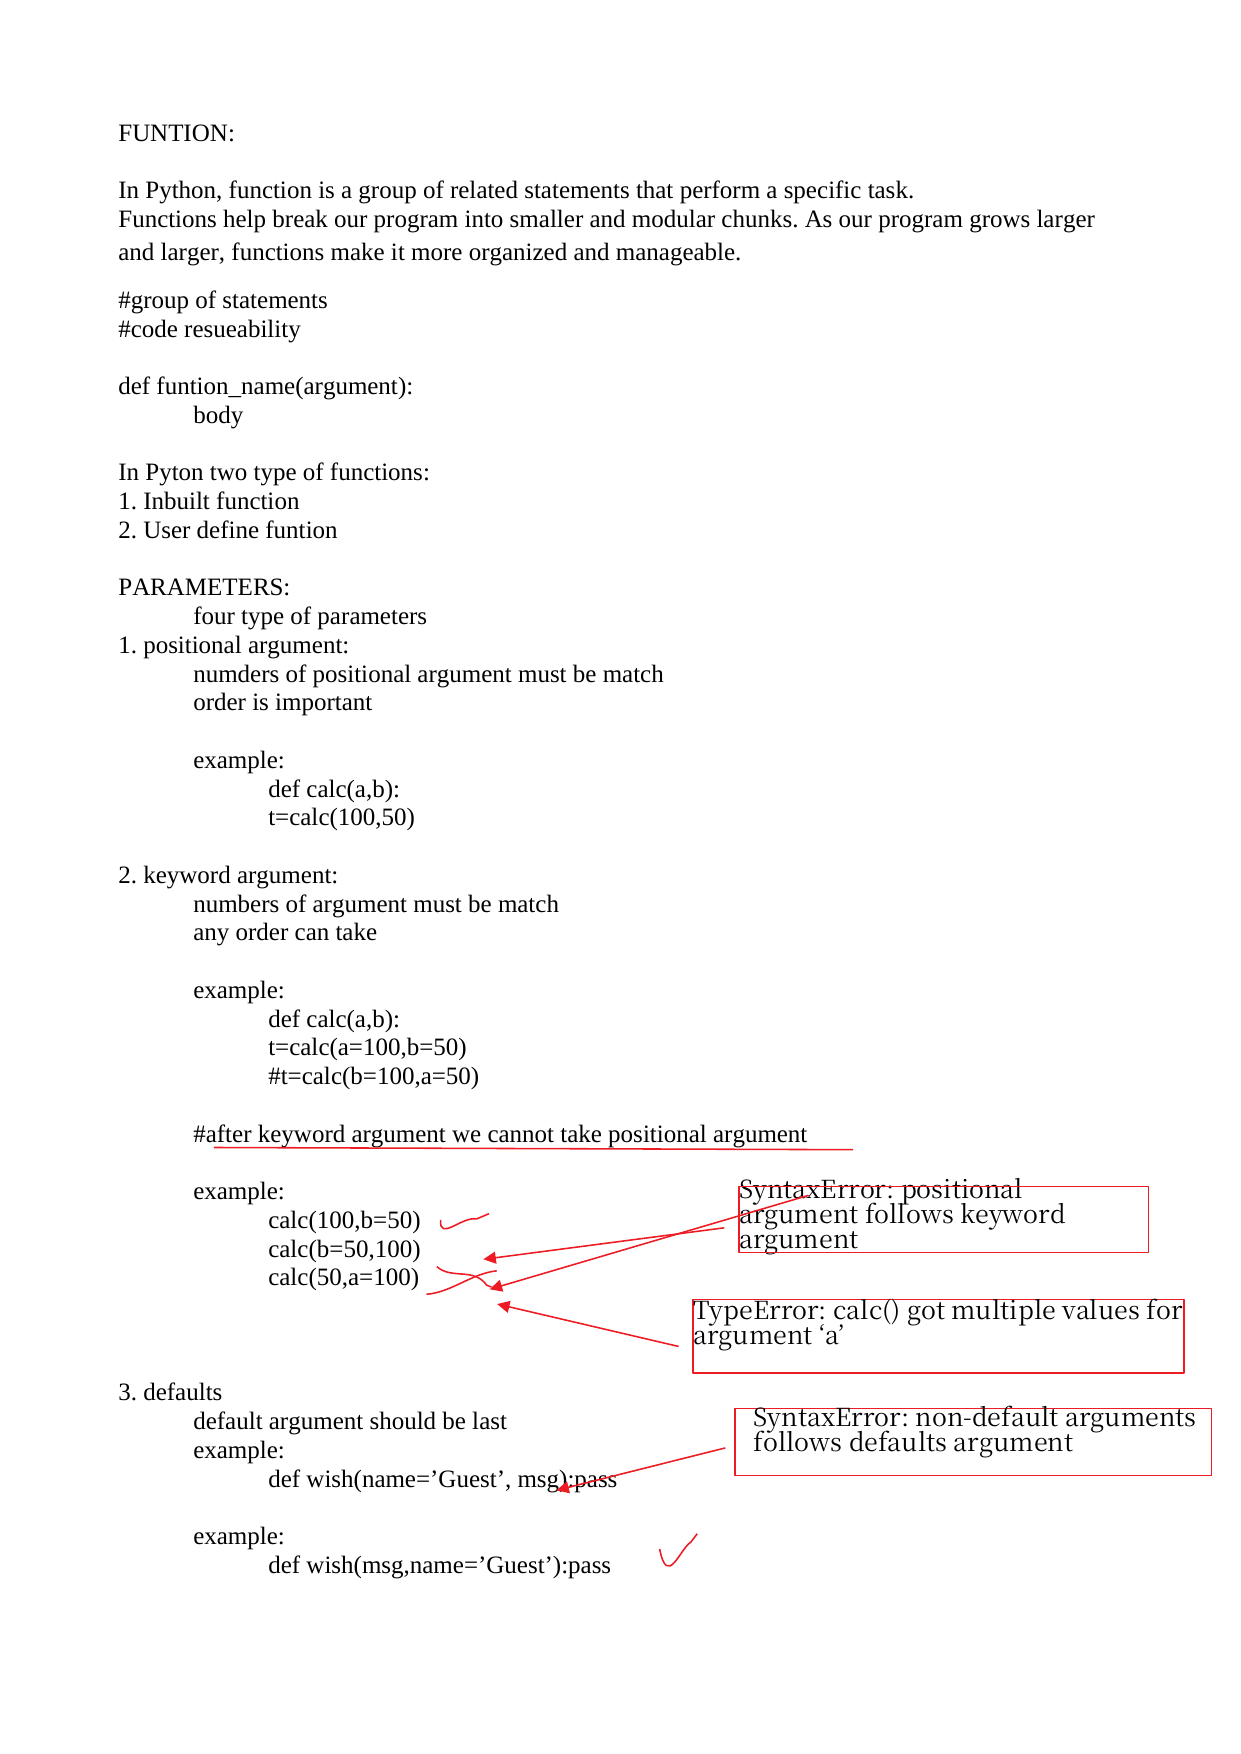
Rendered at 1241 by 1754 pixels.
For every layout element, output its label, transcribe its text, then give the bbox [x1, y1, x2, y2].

text calc(b=50,100) [118, 1234, 663, 1262]
text order is important [118, 687, 1122, 716]
text four type of parameters [118, 601, 1122, 630]
text any order can take [118, 917, 1122, 946]
text 3. defaults [118, 1377, 1122, 1406]
text 2. User define funtion [118, 515, 1122, 544]
text calc(100,b=50) [118, 1205, 738, 1234]
text default argument should be last [118, 1406, 753, 1435]
text calc(50,a=100) [118, 1262, 576, 1291]
text t=calc(a=100,b=50) [118, 1032, 1122, 1061]
text example: [118, 1176, 1122, 1205]
text SyntaxError: non-default arguments follows defaults argument [753, 1406, 1201, 1456]
text TypeError: calc() got multiple values for argument ‘a’ [693, 1299, 1184, 1349]
text PARAMETERS: [118, 572, 1122, 601]
text 1. positional argument: [118, 630, 1122, 659]
text t=calc(100,50) [118, 802, 1122, 831]
text def calc(a,b): [118, 1004, 1122, 1032]
text body [118, 400, 1122, 429]
text #code resueability [118, 314, 1122, 342]
text example: [118, 1435, 734, 1464]
text def calc(a,b): [118, 774, 1122, 802]
text In Pyton two type of functions: [118, 457, 1122, 486]
text def wish(name=’Guest’, msg):pass [736, 1464, 1122, 1475]
text numders of positional argument must be match [118, 659, 1122, 687]
text def wish(name=’Guest’, msg):pass [118, 1464, 654, 1492]
text def wish(msg,name=’Guest’):pass [118, 1550, 1122, 1579]
text example: [736, 1435, 1122, 1464]
text example: [118, 975, 1122, 1004]
text numbers of argument must be match [118, 889, 1122, 917]
text calc(b=50,100) [589, 1234, 1122, 1262]
text SyntaxError: positional argument follows keyword argument [740, 1187, 1148, 1252]
text Functions help break our program into smaller and modular chunks. As our program grows larger and larger, functions make it more organized and manageable. [118, 204, 1122, 266]
text SyntaxError: positional argument follows keyword argument [740, 1187, 801, 1214]
text SyntaxError: positional argument follows keyword argument [739, 1178, 1017, 1186]
text example: [118, 745, 1122, 774]
text In Python, function is a group of related statements that perform a specific task. [118, 176, 1122, 204]
text FUNTION: [118, 118, 1122, 147]
text def funtion_name(argument): [118, 371, 1122, 400]
text #after keyword argument we cannot take positional argument [118, 1119, 1122, 1147]
text [503, 1262, 1122, 1291]
text #group of statements [118, 285, 1122, 314]
text def wish(name=’Guest’, msg):pass [578, 1464, 1122, 1492]
text calc(b=50,100) [497, 1238, 657, 1262]
text 1. Inbuilt function [118, 486, 1122, 515]
text #t=calc(b=100,a=50) [118, 1061, 1122, 1090]
text 2. keyword argument: [118, 860, 1122, 889]
text example: [118, 1521, 1122, 1550]
